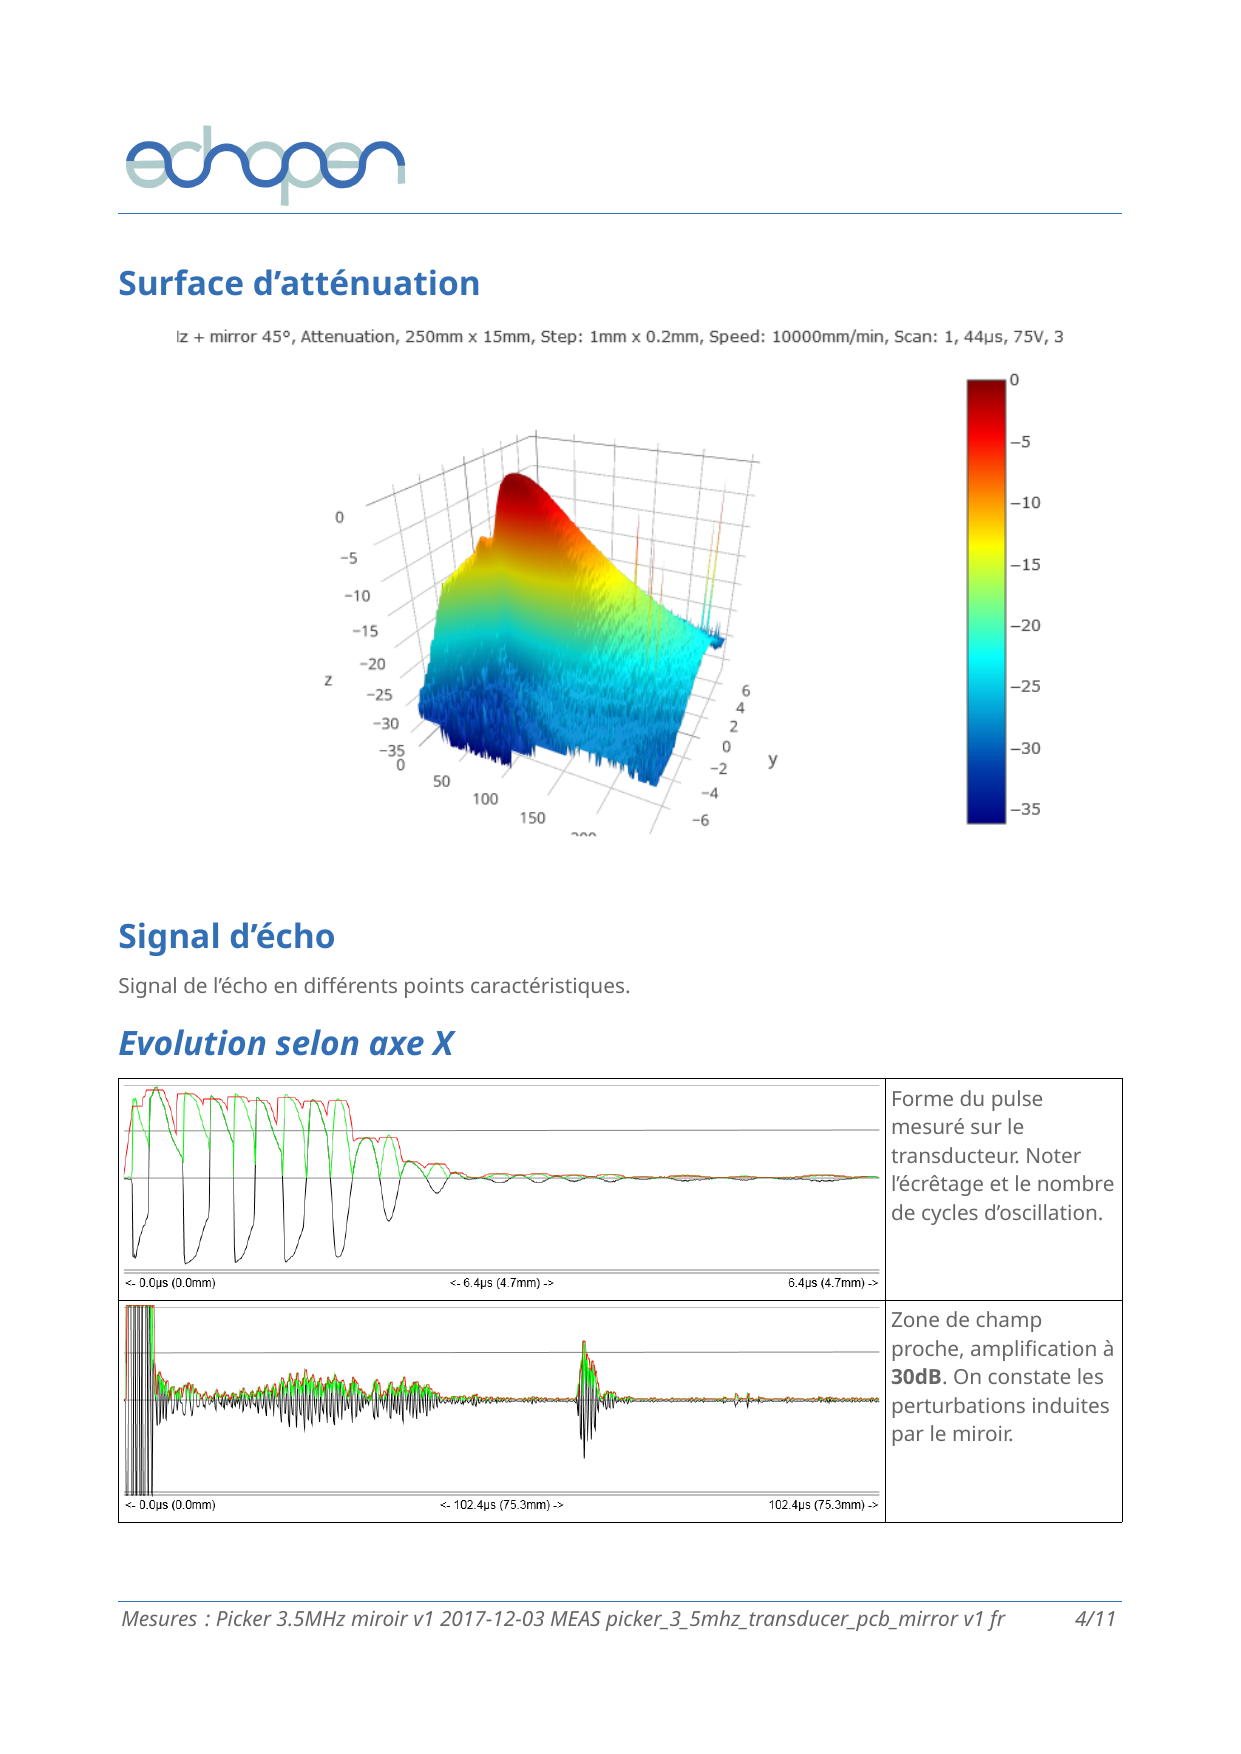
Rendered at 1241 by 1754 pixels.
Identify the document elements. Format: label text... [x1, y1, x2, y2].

picture [123, 123, 407, 208]
text Signal de l’écho en différents points caractéristiques. [118, 971, 1122, 1000]
table_header [119, 1079, 885, 1300]
subtitle Surface d’atténuation [118, 259, 1122, 305]
picture [123, 1083, 880, 1294]
picture [177, 317, 1063, 887]
table_header Forme du pulse mesuré sur le transducteur. Noter l’écrêtage et le nombre de cycles d’oscillation. [886, 1079, 1122, 1300]
table_cell Zone de champ proche, amplification à 30dB. On constate les perturbations induites par le miroir. [886, 1301, 1122, 1522]
subtitle Signal d’écho [118, 913, 1122, 959]
table_cell [119, 1301, 885, 1522]
subtitle Evolution selon axe X [118, 1020, 1122, 1066]
picture [123, 1305, 880, 1516]
